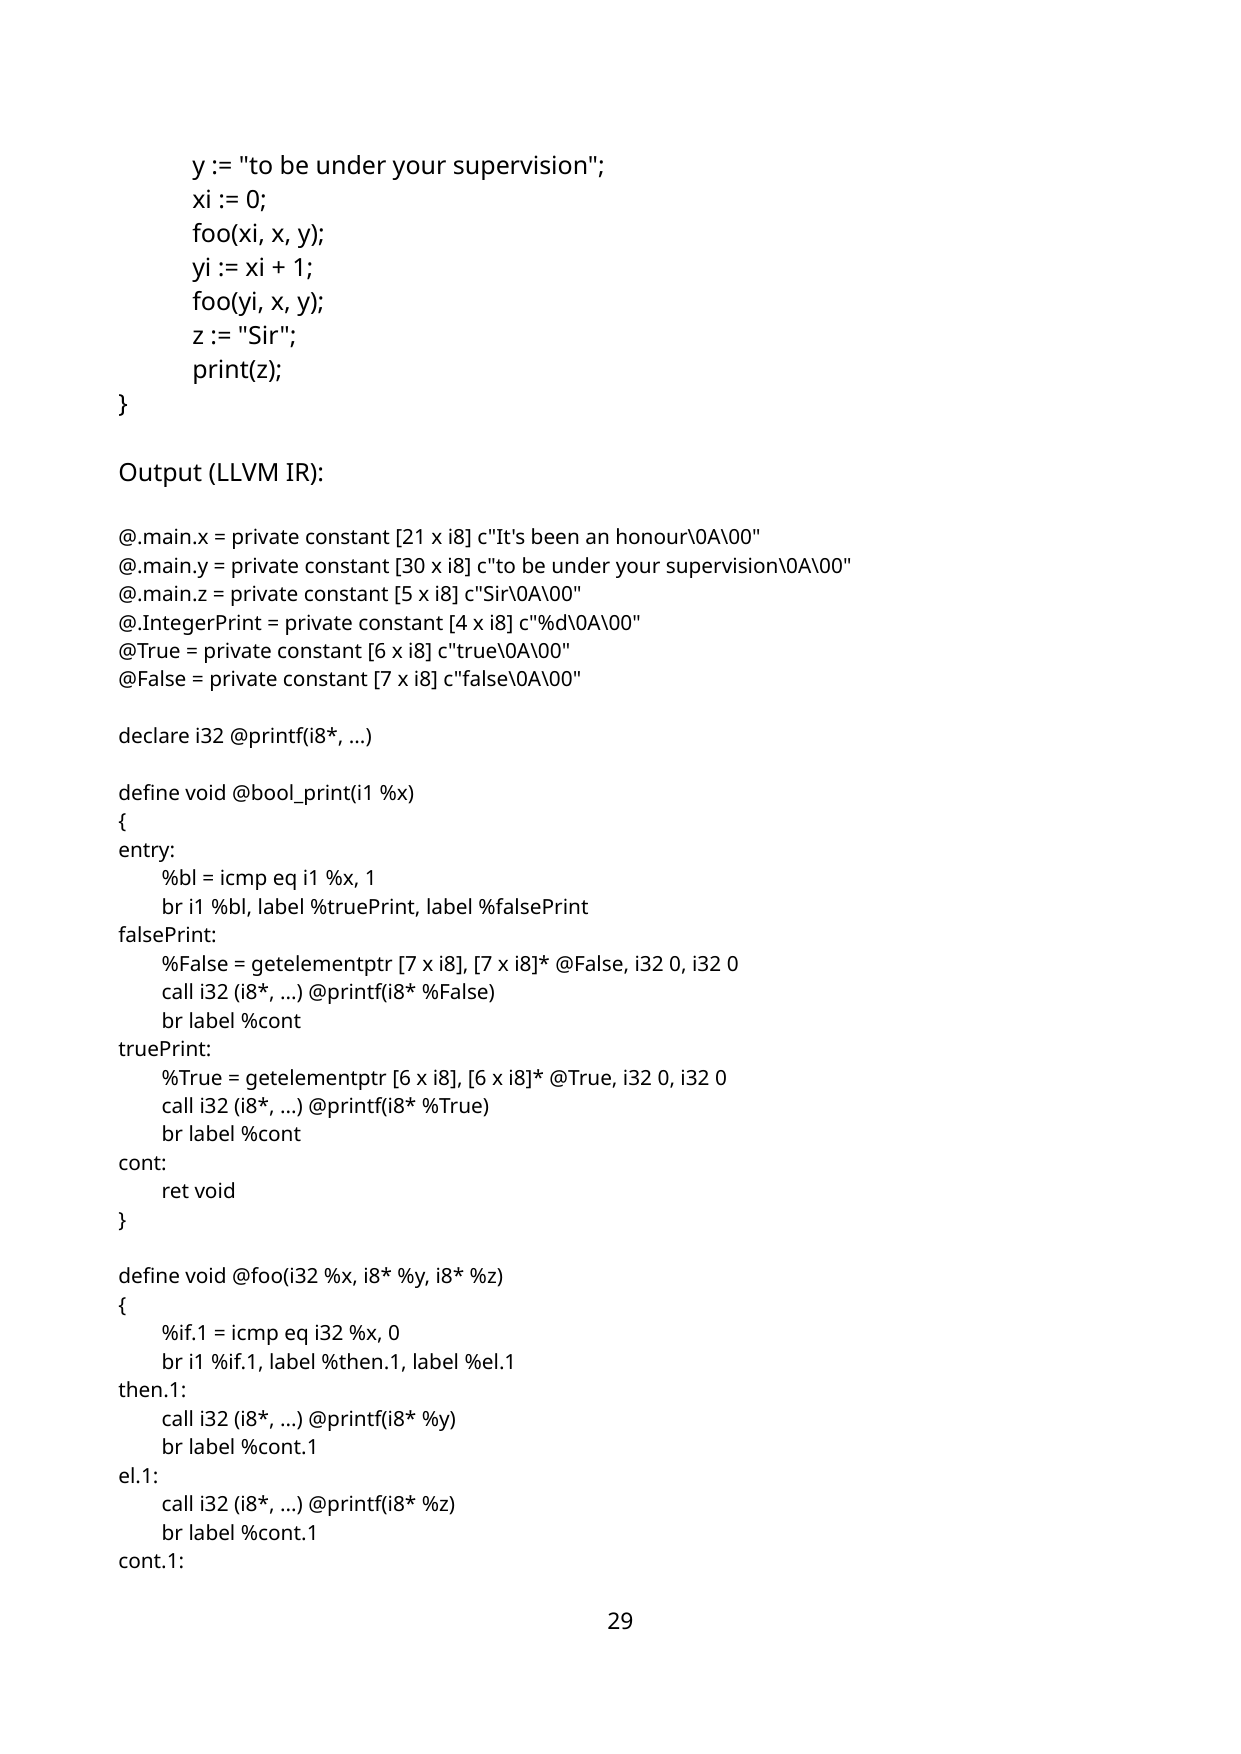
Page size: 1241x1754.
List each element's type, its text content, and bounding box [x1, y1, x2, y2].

text call i32 (i8*, ...) @printf(i8* %y) [118, 1404, 1122, 1432]
text y := "to be under your supervision"; [118, 148, 1122, 182]
text define void @bool_print(i1 %x) [118, 778, 1122, 807]
text entry: [118, 835, 1122, 863]
text br i1 %if.1, label %then.1, label %el.1 [118, 1347, 1122, 1375]
text br label %cont.1 [118, 1432, 1122, 1461]
text @.main.y = private constant [30 x i8] c"to be under your supervision\0A\00" [118, 551, 1122, 579]
text print(z); [118, 352, 1122, 386]
text %False = getelementptr [7 x i8], [7 x i8]* @False, i32 0, i32 0 [118, 949, 1122, 977]
text z := "Sir"; [118, 318, 1122, 352]
text { [118, 807, 1122, 835]
text call i32 (i8*, ...) @printf(i8* %z) [118, 1489, 1122, 1518]
text el.1: [118, 1461, 1122, 1489]
text declare i32 @printf(i8*, ...) [118, 721, 1122, 750]
text falsePrint: [118, 920, 1122, 949]
text foo(yi, x, y); [118, 284, 1122, 318]
text @.IntegerPrint = private constant [4 x i8] c"%d\0A\00" [118, 608, 1122, 636]
text br label %cont [118, 1119, 1122, 1148]
text } [118, 1205, 1122, 1233]
text %if.1 = icmp eq i32 %x, 0 [118, 1318, 1122, 1347]
text cont: [118, 1148, 1122, 1176]
text foo(xi, x, y); [118, 216, 1122, 250]
text br i1 %bl, label %truePrint, label %falsePrint [118, 892, 1122, 920]
text %bl = icmp eq i1 %x, 1 [118, 863, 1122, 892]
text } [118, 386, 1122, 420]
text %True = getelementptr [6 x i8], [6 x i8]* @True, i32 0, i32 0 [118, 1063, 1122, 1091]
text { [118, 1290, 1122, 1318]
text ret void [118, 1176, 1122, 1205]
text @True = private constant [6 x i8] c"true\0A\00" [118, 636, 1122, 664]
text call i32 (i8*, ...) @printf(i8* %False) [118, 977, 1122, 1006]
text @.main.x = private constant [21 x i8] c"It's been an honour\0A\00" [118, 522, 1122, 551]
text truePrint: [118, 1034, 1122, 1063]
text then.1: [118, 1375, 1122, 1404]
text call i32 (i8*, ...) @printf(i8* %True) [118, 1091, 1122, 1119]
text br label %cont.1 [118, 1518, 1122, 1546]
text @.main.z = private constant [5 x i8] c"Sir\0A\00" [118, 579, 1122, 608]
text br label %cont [118, 1006, 1122, 1034]
text define void @foo(i32 %x, i8* %y, i8* %z) [118, 1262, 1122, 1290]
text xi := 0; [118, 182, 1122, 216]
text Output (LLVM IR): [118, 454, 1122, 488]
text cont.1: [118, 1546, 1122, 1574]
text yi := xi + 1; [118, 250, 1122, 284]
text @False = private constant [7 x i8] c"false\0A\00" [118, 664, 1122, 693]
